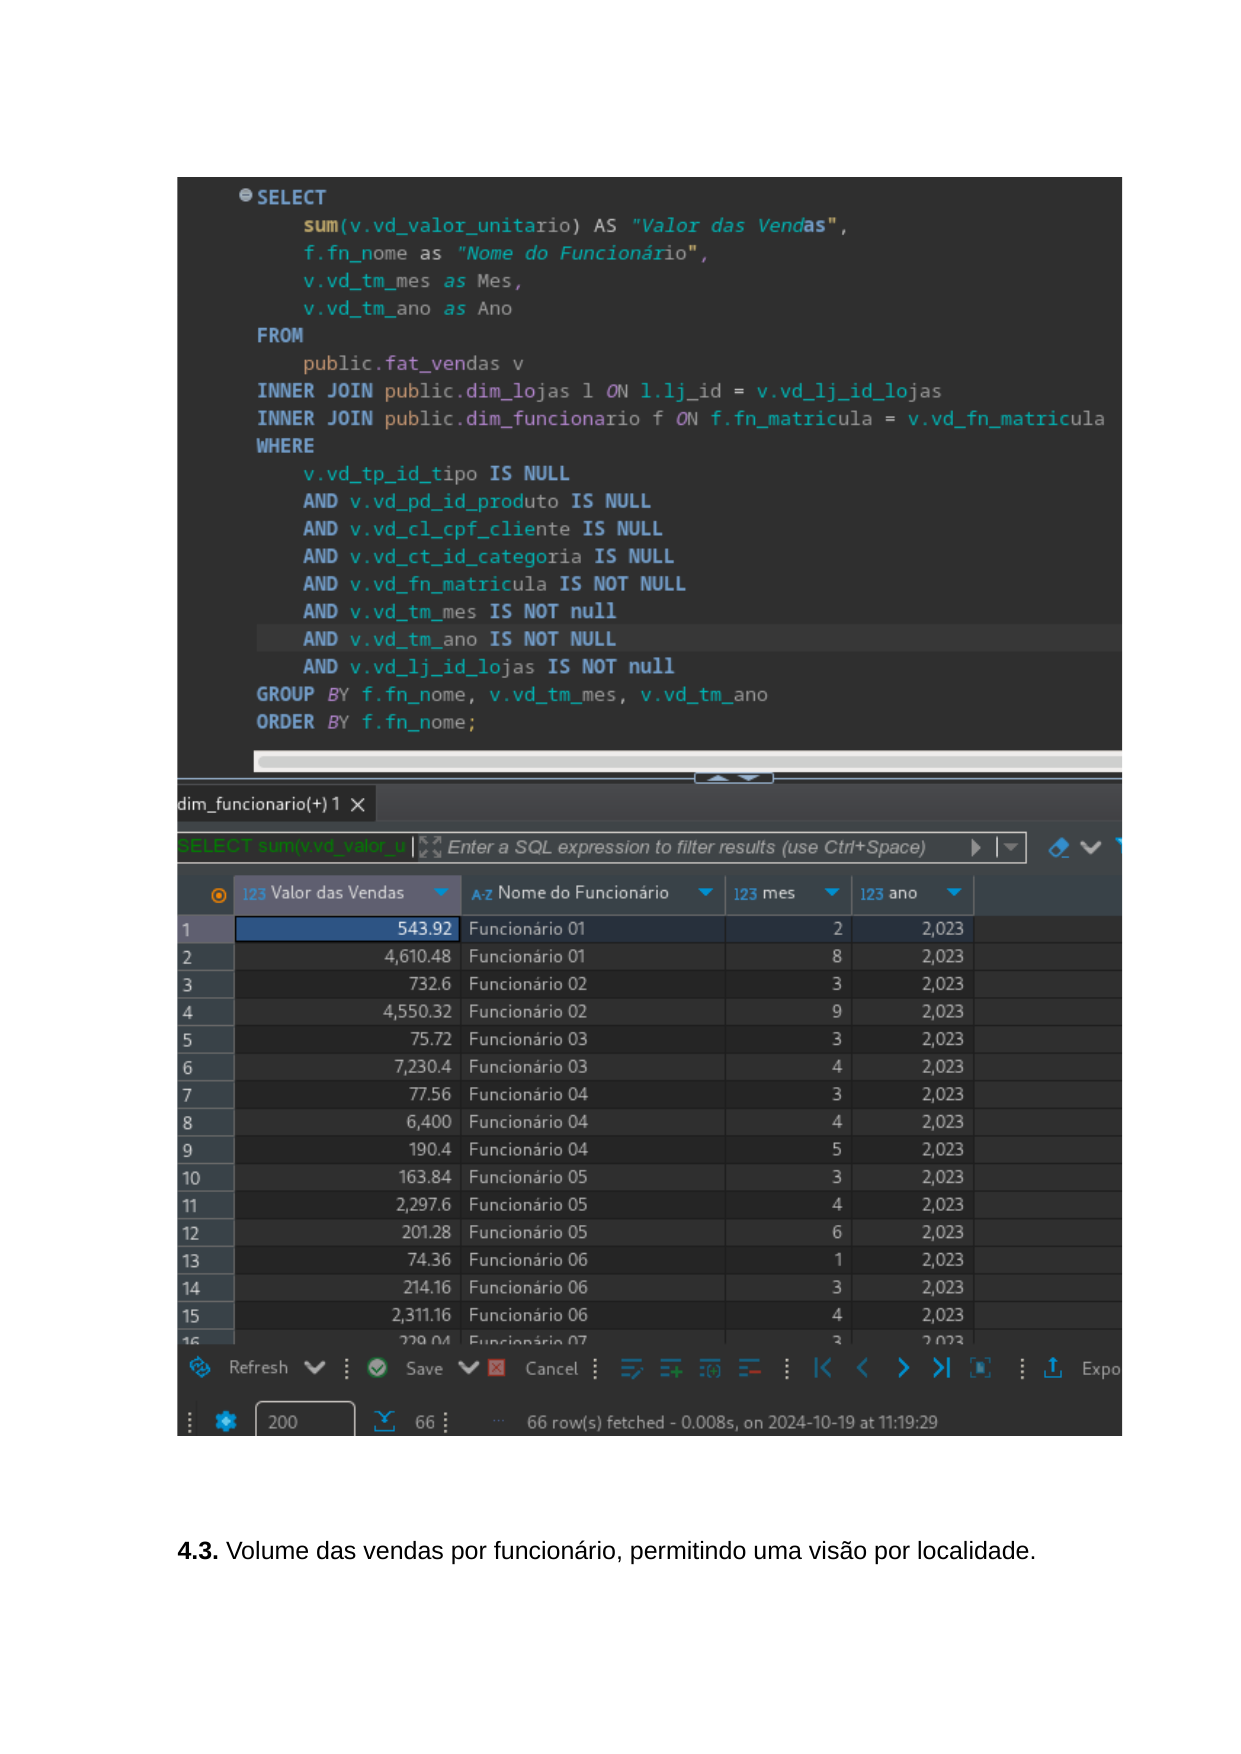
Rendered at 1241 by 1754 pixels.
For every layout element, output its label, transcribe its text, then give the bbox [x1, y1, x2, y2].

picture [177, 177, 1123, 1436]
text 4.3. Volume das vendas por funcionário, permitindo uma visão por localidade. [177, 1536, 1122, 1565]
